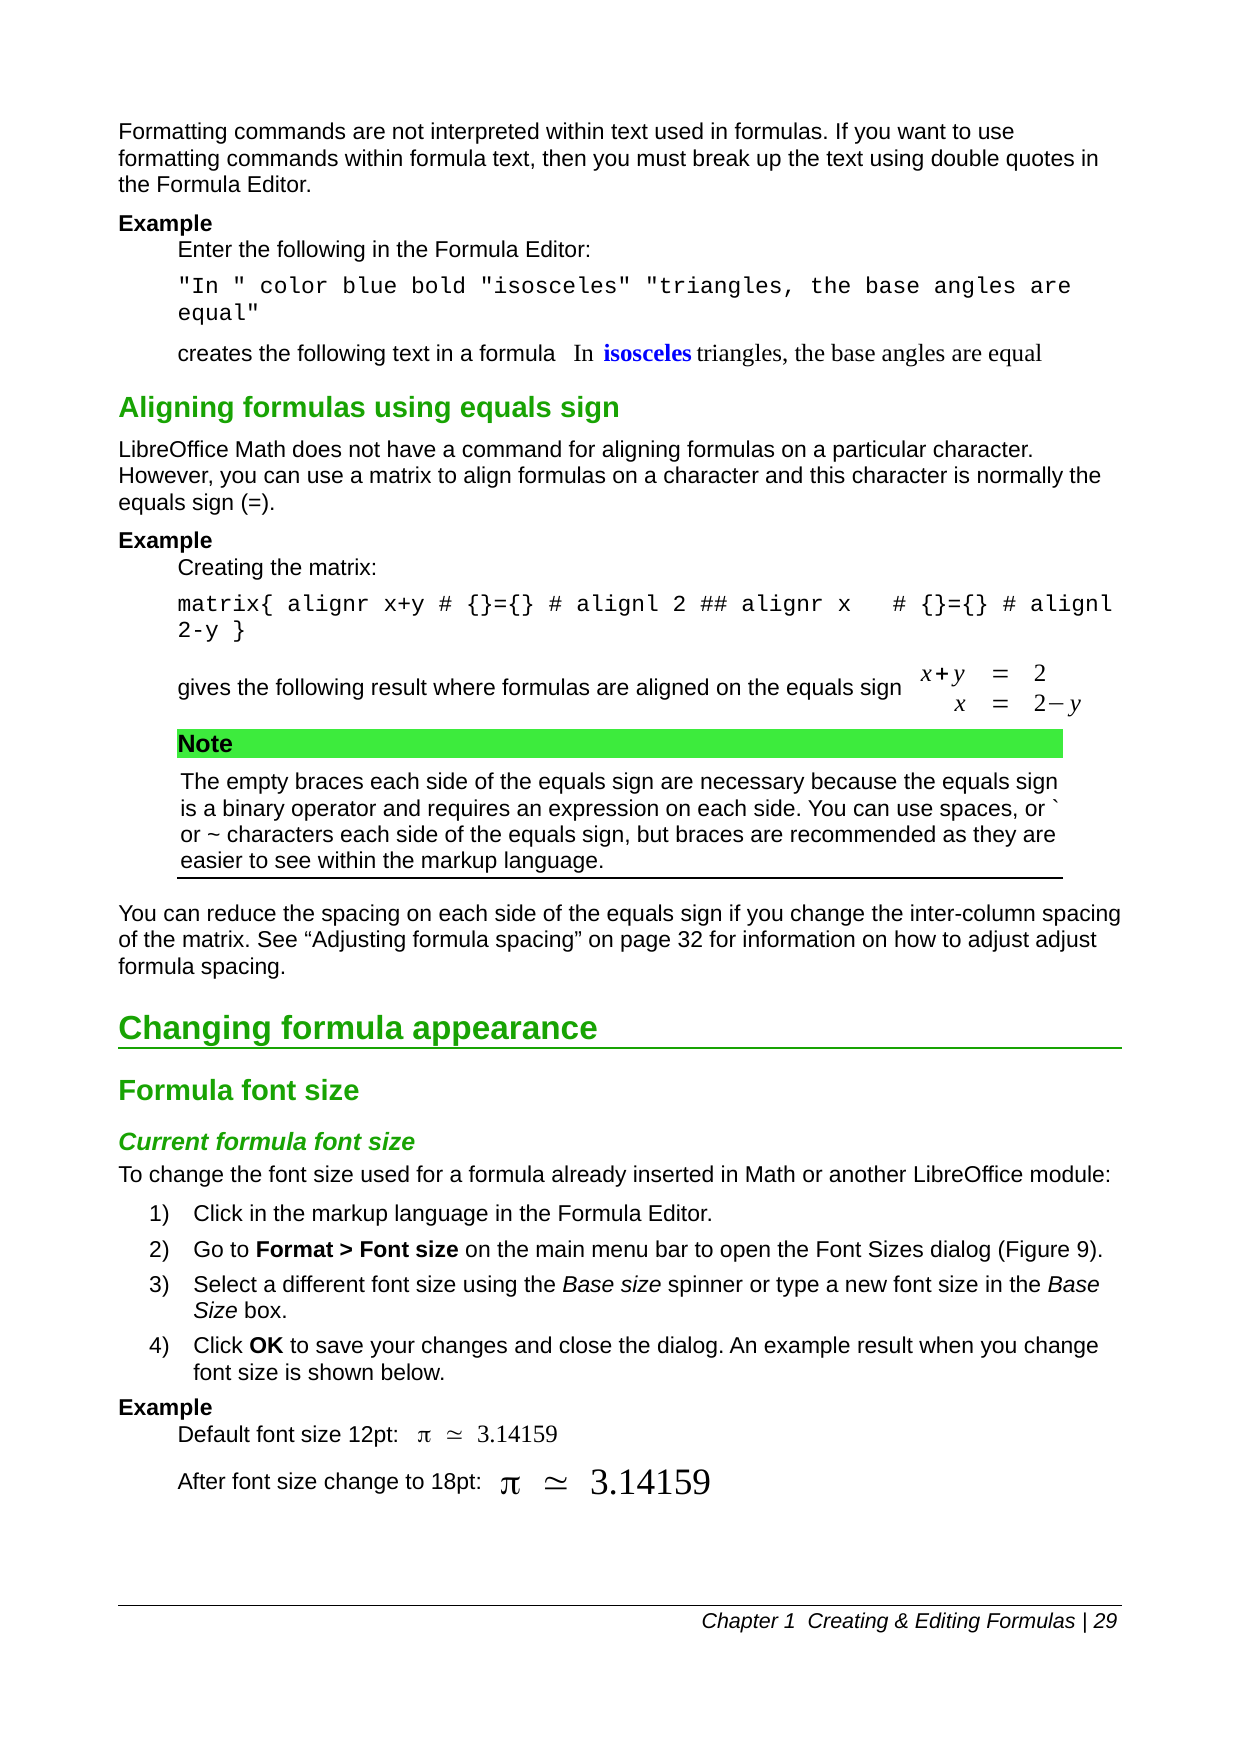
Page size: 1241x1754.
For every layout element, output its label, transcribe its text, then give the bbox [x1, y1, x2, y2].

subtitle Aligning formulas using equals sign [118, 391, 1122, 424]
text matrix{ alignr x+y # {}={} # alignl 2 ## alignr x # {}={} # alignl 2-y } [177, 593, 1122, 644]
text Enter the following in the Formula Editor: [177, 236, 1122, 262]
text You can reduce the spacing on each side of the equals sign if you change the inter-column spacing of the matrix. See “Adjusting formula spacing” on page 33 for information on how to adjust adjust formula spacing. [118, 900, 1122, 979]
list Go to Format > Font size on the main menu bar to open the Font Sizes dialog (Figure 9). [169, 1236, 1122, 1262]
text Default font size 12pt: [177, 1420, 1122, 1448]
text "In " color blue bold "isosceles" "triangles, the base angles are equal" [177, 275, 1122, 327]
text Formatting commands are not interpreted within text used in formulas. If you want to use formatting commands within formula text, then you must break up the text using double quotes in the Formula Editor. [118, 118, 1122, 197]
subtitle Changing formula appearance [118, 1008, 1122, 1047]
text To change the font size used for a formula already inserted in Math or another LibreOffice module: [118, 1161, 1122, 1188]
text LibreOffice Math does not have a command for aligning formulas on a particular character. However, you can use a matrix to align formulas on a character and this character is normally the equals sign (=). [118, 436, 1122, 515]
text Example [118, 527, 1122, 554]
text The empty braces each side of the equals sign are necessary because the equals sign is a binary operator and requires an expression on each side. You can use spaces, or ` or ~ characters each side of the equals sign, but braces are recommended as they are easier to see within the markup language. [177, 765, 1063, 877]
text Example [118, 1394, 1122, 1420]
subtitle Formula font size [118, 1073, 1122, 1106]
list Click OK to save your changes and close the dialog. An example result when you change font size is shown below. [169, 1332, 1122, 1385]
text creates the following text in a formula [177, 339, 1122, 367]
subtitle Current formula font size [118, 1127, 1122, 1156]
subtitle Note [177, 729, 1063, 758]
text gives the following result where formulas are aligned on the equals sign [177, 657, 1122, 717]
text Creating the matrix: [177, 554, 1122, 580]
list Click in the markup language in the Formula Editor. [169, 1200, 1122, 1227]
text After font size change to 18pt: [177, 1460, 1122, 1502]
list Select a different font size using the Base size spinner or type a new font size in the Base Size box. [169, 1271, 1122, 1323]
text Example [118, 210, 1122, 236]
